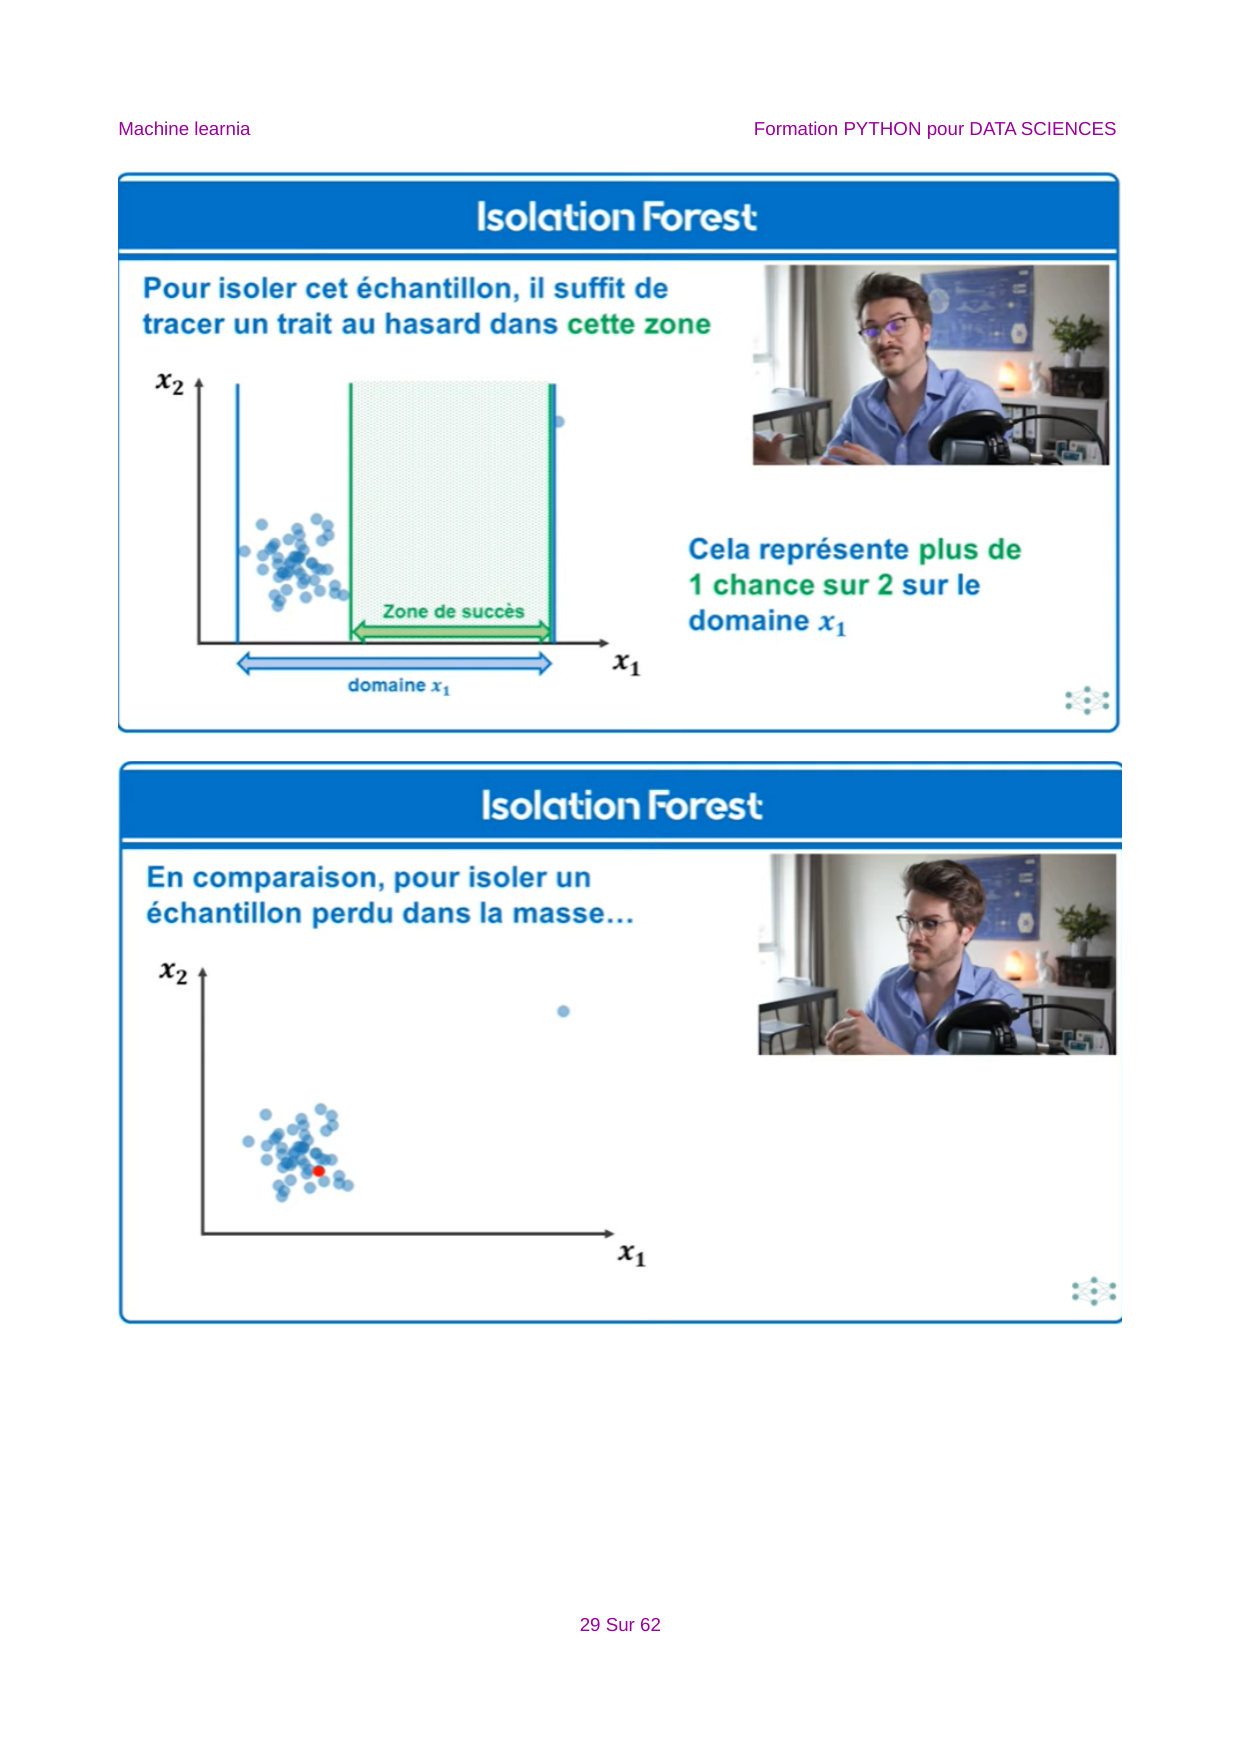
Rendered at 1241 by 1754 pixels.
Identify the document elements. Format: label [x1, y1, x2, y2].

picture [118, 761, 1122, 1325]
picture [118, 169, 1122, 734]
